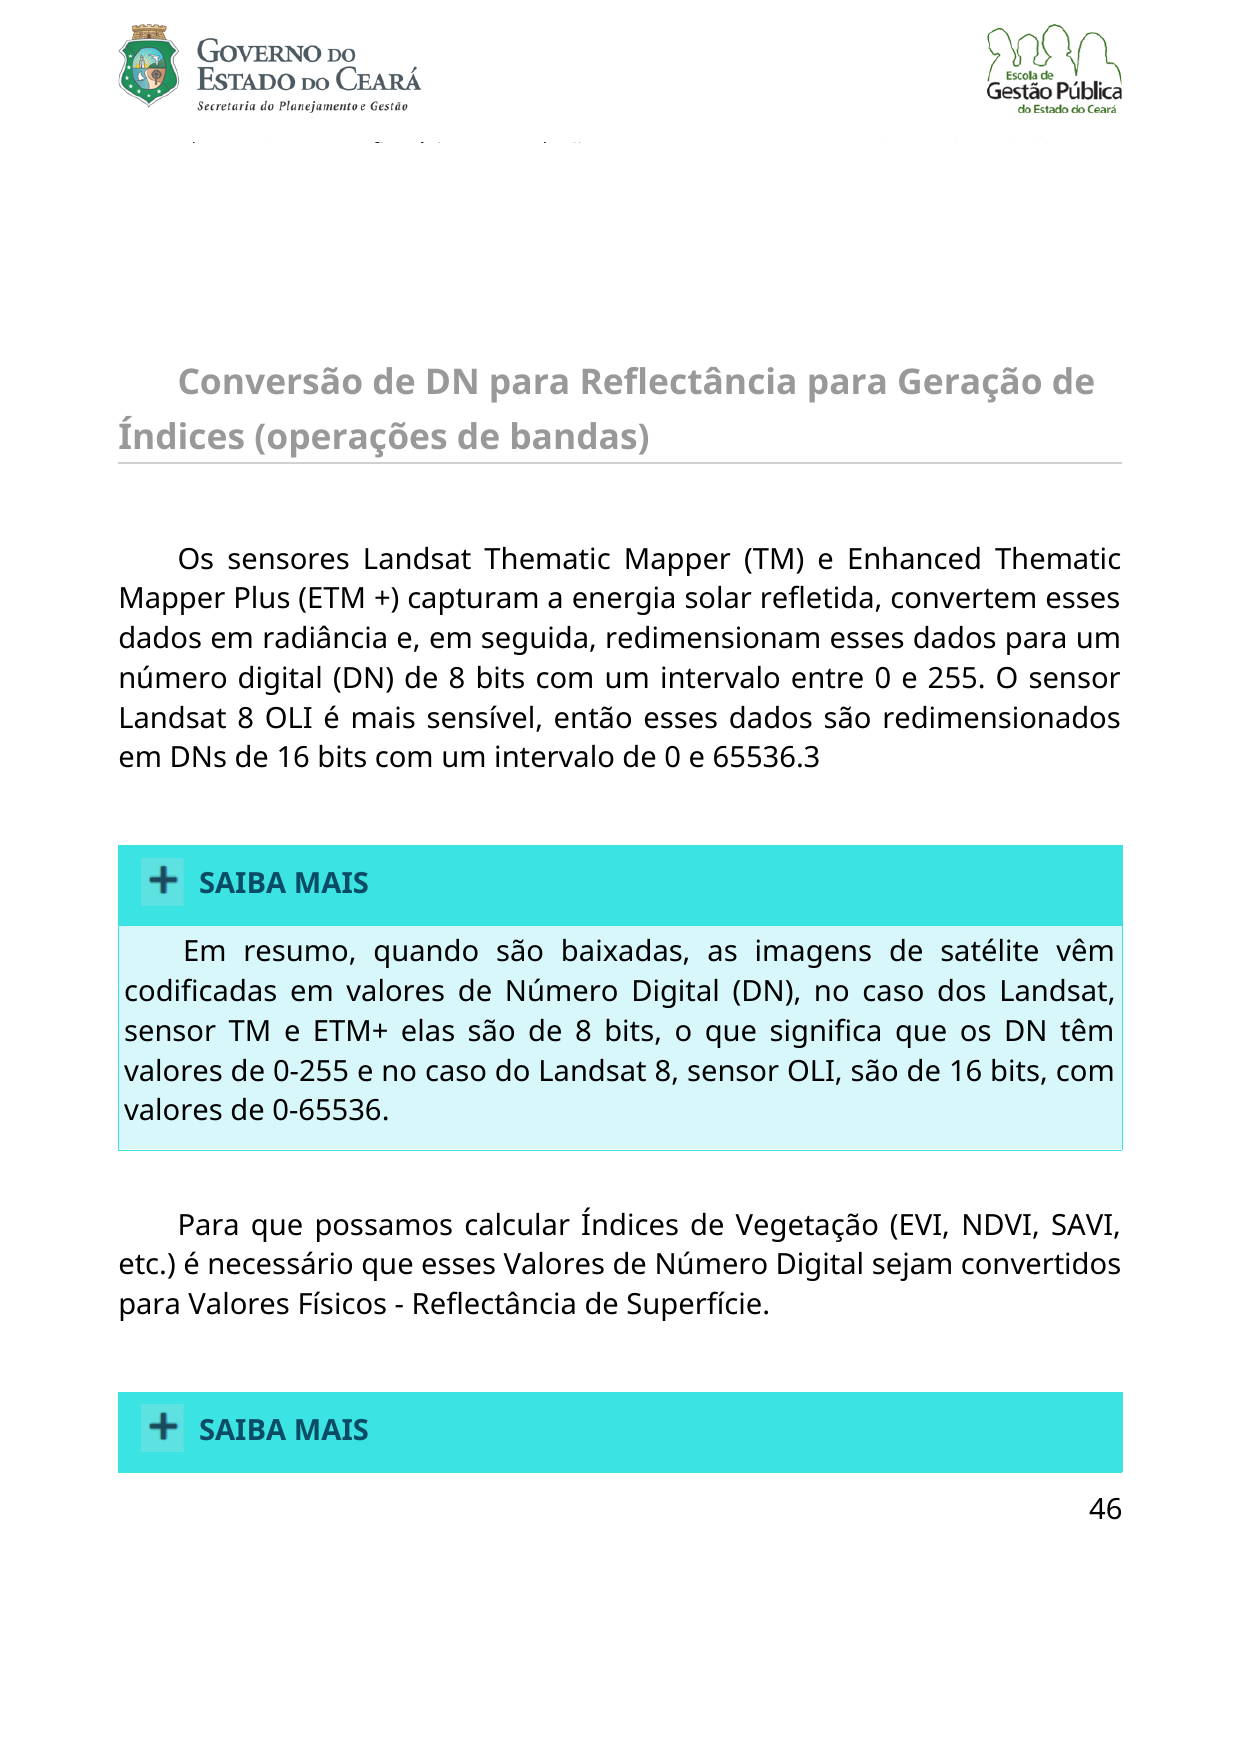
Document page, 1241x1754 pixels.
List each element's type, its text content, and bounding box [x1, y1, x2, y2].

text Os sensores Landsat Thematic Mapper (TM) e Enhanced Thematic Mapper Plus (ETM +) capturam a energia solar refletida, convertem esses dados em radiância e, em seguida, redimensionam esses dados para um número digital (DN) de 8 bits com um intervalo entre 0 e 255. O sensor Landsat 8 OLI é mais sensível, então esses dados são redimensionados em DNs de 16 bits com um intervalo de 0 e 65536.3 [118, 538, 1122, 776]
table_cell Em resumo, quando são baixadas, as imagens de satélite vêm codificadas em valores de Número Digital (DN), no caso dos Landsat, sensor TM e ETM+ elas são de 8 bits, o que significa que os DN têm valores de 0-255 e no caso do Landsat 8, sensor OLI, são de 16 bits, com valores de 0-65536. [119, 926, 1122, 1149]
table_header SAIBA MAIS [119, 846, 1122, 925]
subtitle Conversão de DN para Reflectância para Geração de Índices (operações de bandas) [118, 356, 1122, 462]
picture [118, 24, 1122, 113]
picture [141, 858, 184, 906]
table_header SAIBA MAIS [119, 1393, 1122, 1472]
text Para que possamos calcular Índices de Vegetação (EVI, NDVI, SAVI, etc.) é necessário que esses Valores de Número Digital sejam convertidos para Valores Físicos - Reflectância de Superfície. [118, 1204, 1122, 1323]
picture [141, 1404, 184, 1452]
